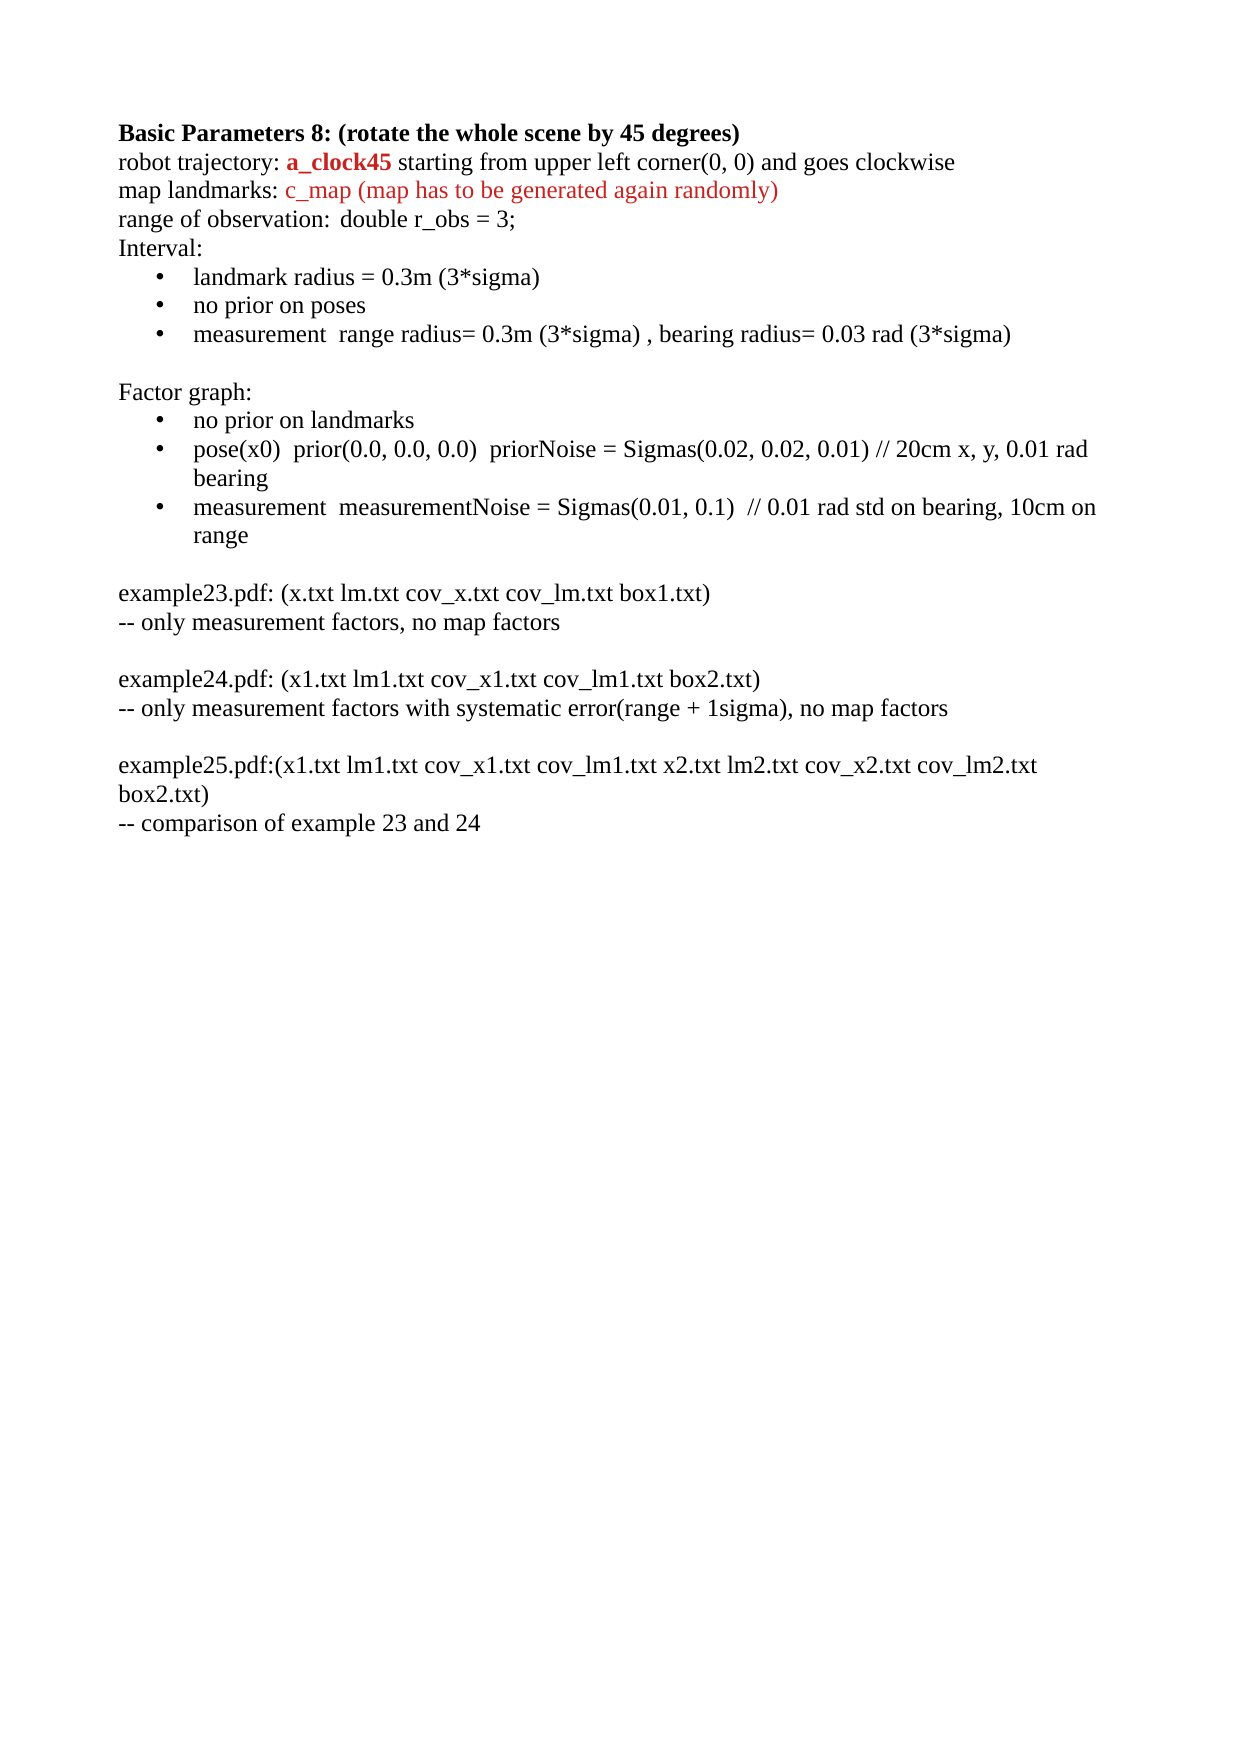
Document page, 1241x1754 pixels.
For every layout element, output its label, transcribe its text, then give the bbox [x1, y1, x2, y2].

text robot trajectory: a_clock45 starting from upper left corner(0, 0) and goes clockwise [118, 147, 1122, 176]
list landmark radius = 0.3m (3*sigma) [156, 262, 1122, 291]
text example24.pdf: (x1.txt lm1.txt cov_x1.txt cov_lm1.txt box2.txt) [118, 664, 1122, 693]
list pose(x0) prior(0.0, 0.0, 0.0) priorNoise = Sigmas(0.02, 0.02, 0.01) // 20cm x, y, 0.01 rad bearing [156, 434, 1122, 492]
text Interval: [118, 233, 1122, 262]
text Factor graph: [118, 377, 1122, 406]
text example23.pdf: (x.txt lm.txt cov_x.txt cov_lm.txt box1.txt) [118, 578, 1122, 607]
list measurement range radius= 0.3m (3*sigma) , bearing radius= 0.03 rad (3*sigma) [156, 319, 1122, 348]
list no prior on landmarks [156, 406, 1122, 434]
text Basic Parameters 8: (rotate the whole scene by 45 degrees) [118, 118, 1122, 147]
text example25.pdf:(x1.txt lm1.txt cov_x1.txt cov_lm1.txt x2.txt lm2.txt cov_x2.txt cov_lm2.txt box2.txt) [118, 751, 1122, 808]
text -- only measurement factors, no map factors [118, 607, 1122, 636]
text map landmarks: c_map (map has to be generated again randomly) [118, 176, 1122, 204]
list measurement measurementNoise = Sigmas(0.01, 0.1) // 0.01 rad std on bearing, 10cm on range [156, 492, 1122, 549]
list no prior on poses [156, 291, 1122, 319]
text range of observation: double r_obs = 3; [118, 204, 1122, 233]
text -- comparison of example 23 and 24 [118, 808, 1122, 837]
text -- only measurement factors with systematic error(range + 1sigma), no map factors [118, 693, 1122, 722]
